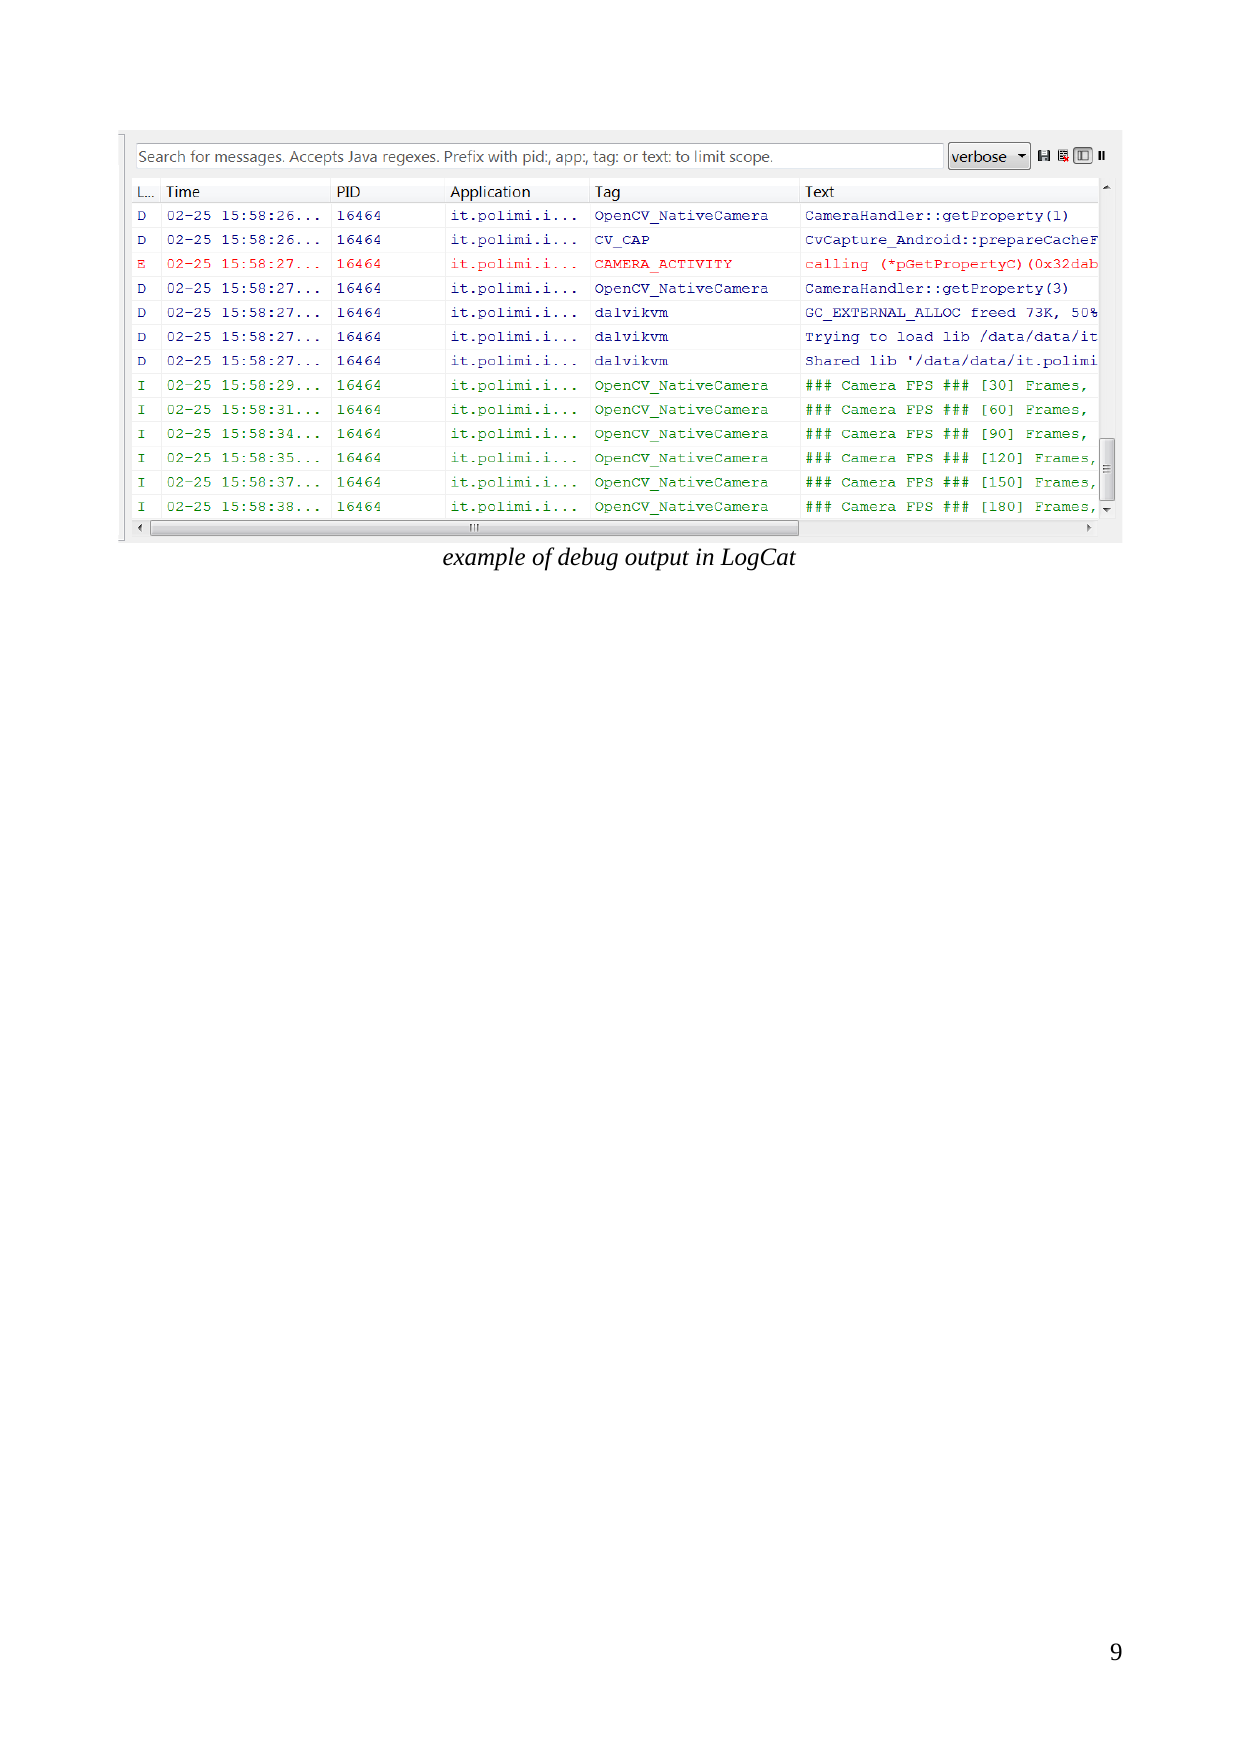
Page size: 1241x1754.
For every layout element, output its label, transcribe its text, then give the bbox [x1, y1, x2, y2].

text example of debug output in LogCat [118, 543, 1122, 571]
picture [118, 130, 1123, 543]
